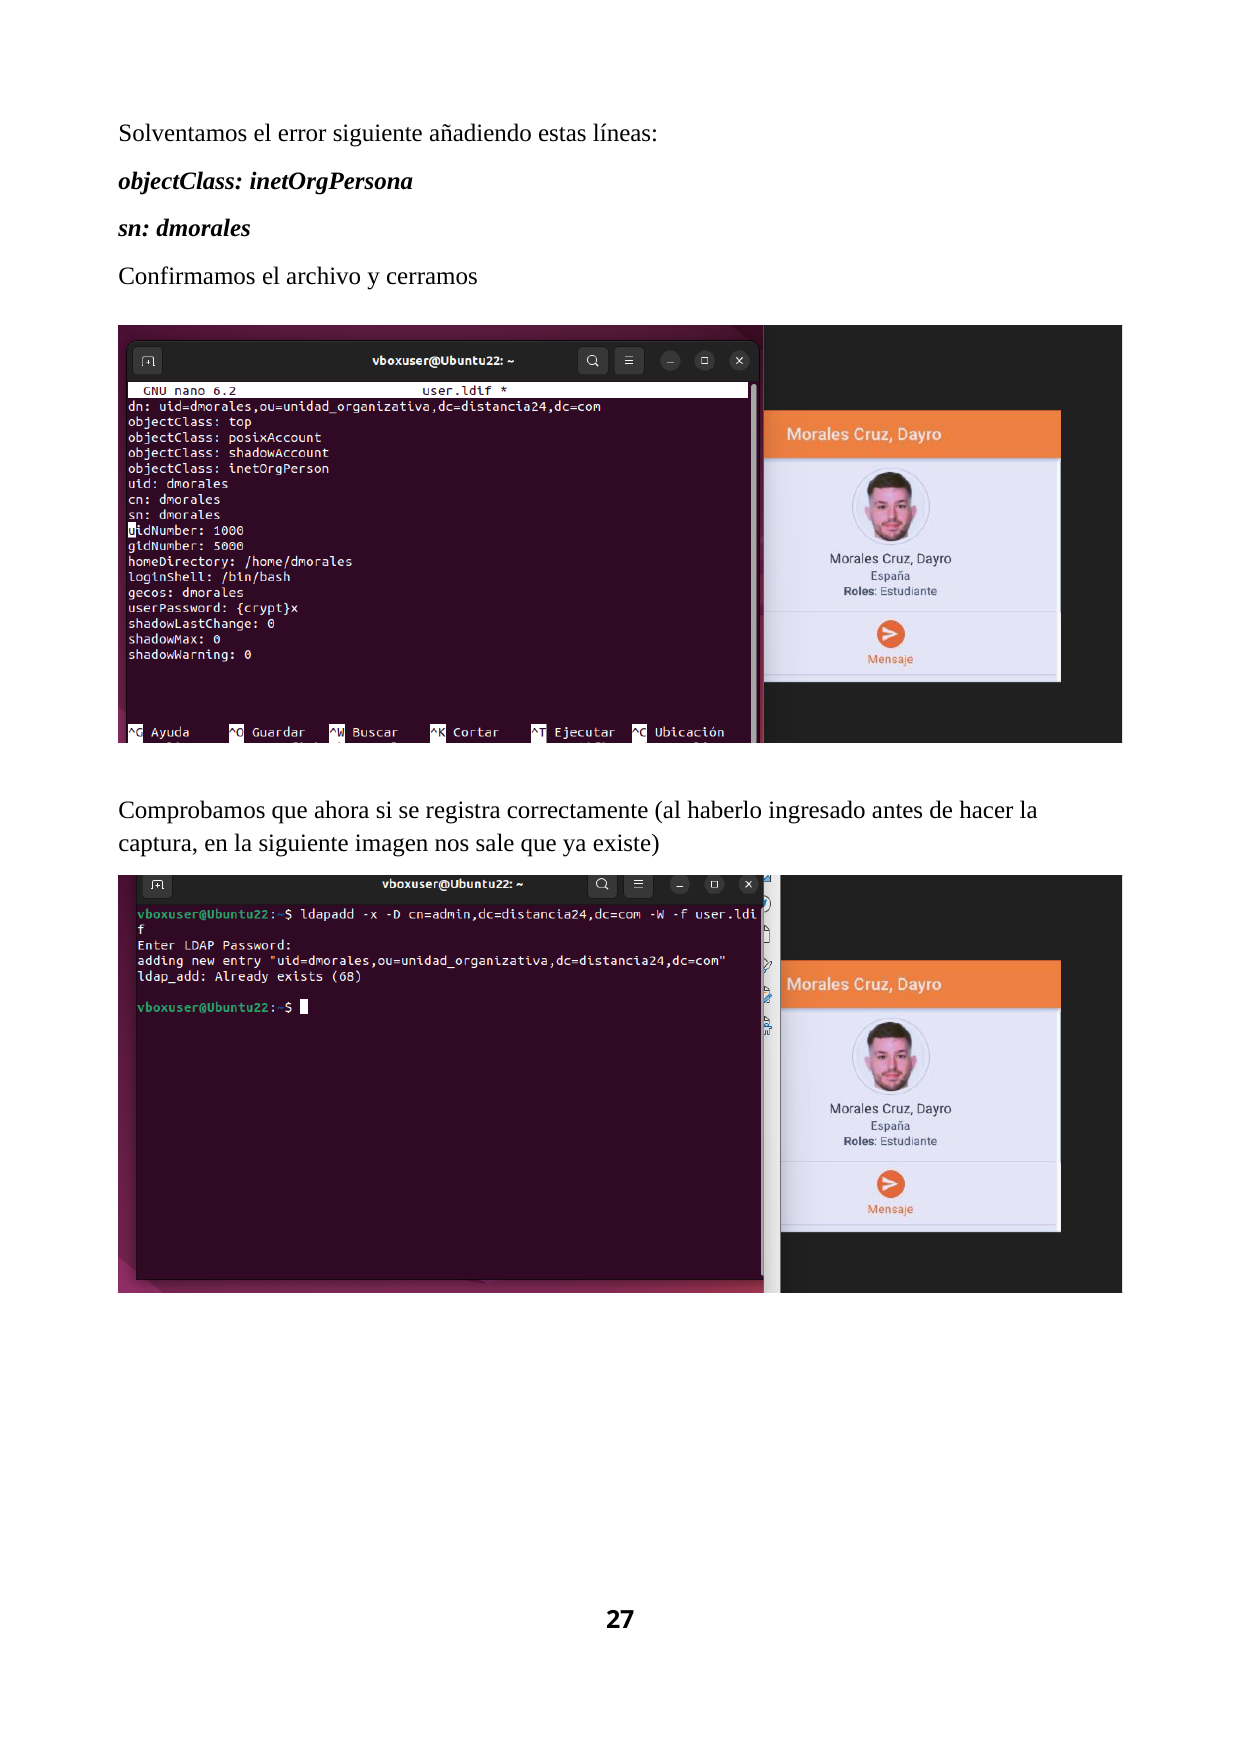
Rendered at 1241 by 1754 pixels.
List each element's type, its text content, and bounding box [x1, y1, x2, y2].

text Comprobamos que ahora si se registra correctamente (al haberlo ingresado antes de hacer la captura, en la siguiente imagen nos sale que ya existe) [118, 795, 1122, 856]
picture [118, 875, 1123, 1293]
text Confirmamos el archivo y cerramos [118, 261, 1122, 290]
picture [118, 325, 1123, 743]
text objectClass: inetOrgPersona [118, 166, 1122, 194]
text sn: dmorales [118, 213, 1122, 242]
text Solventamos el error siguiente añadiendo estas líneas: [118, 118, 1122, 147]
